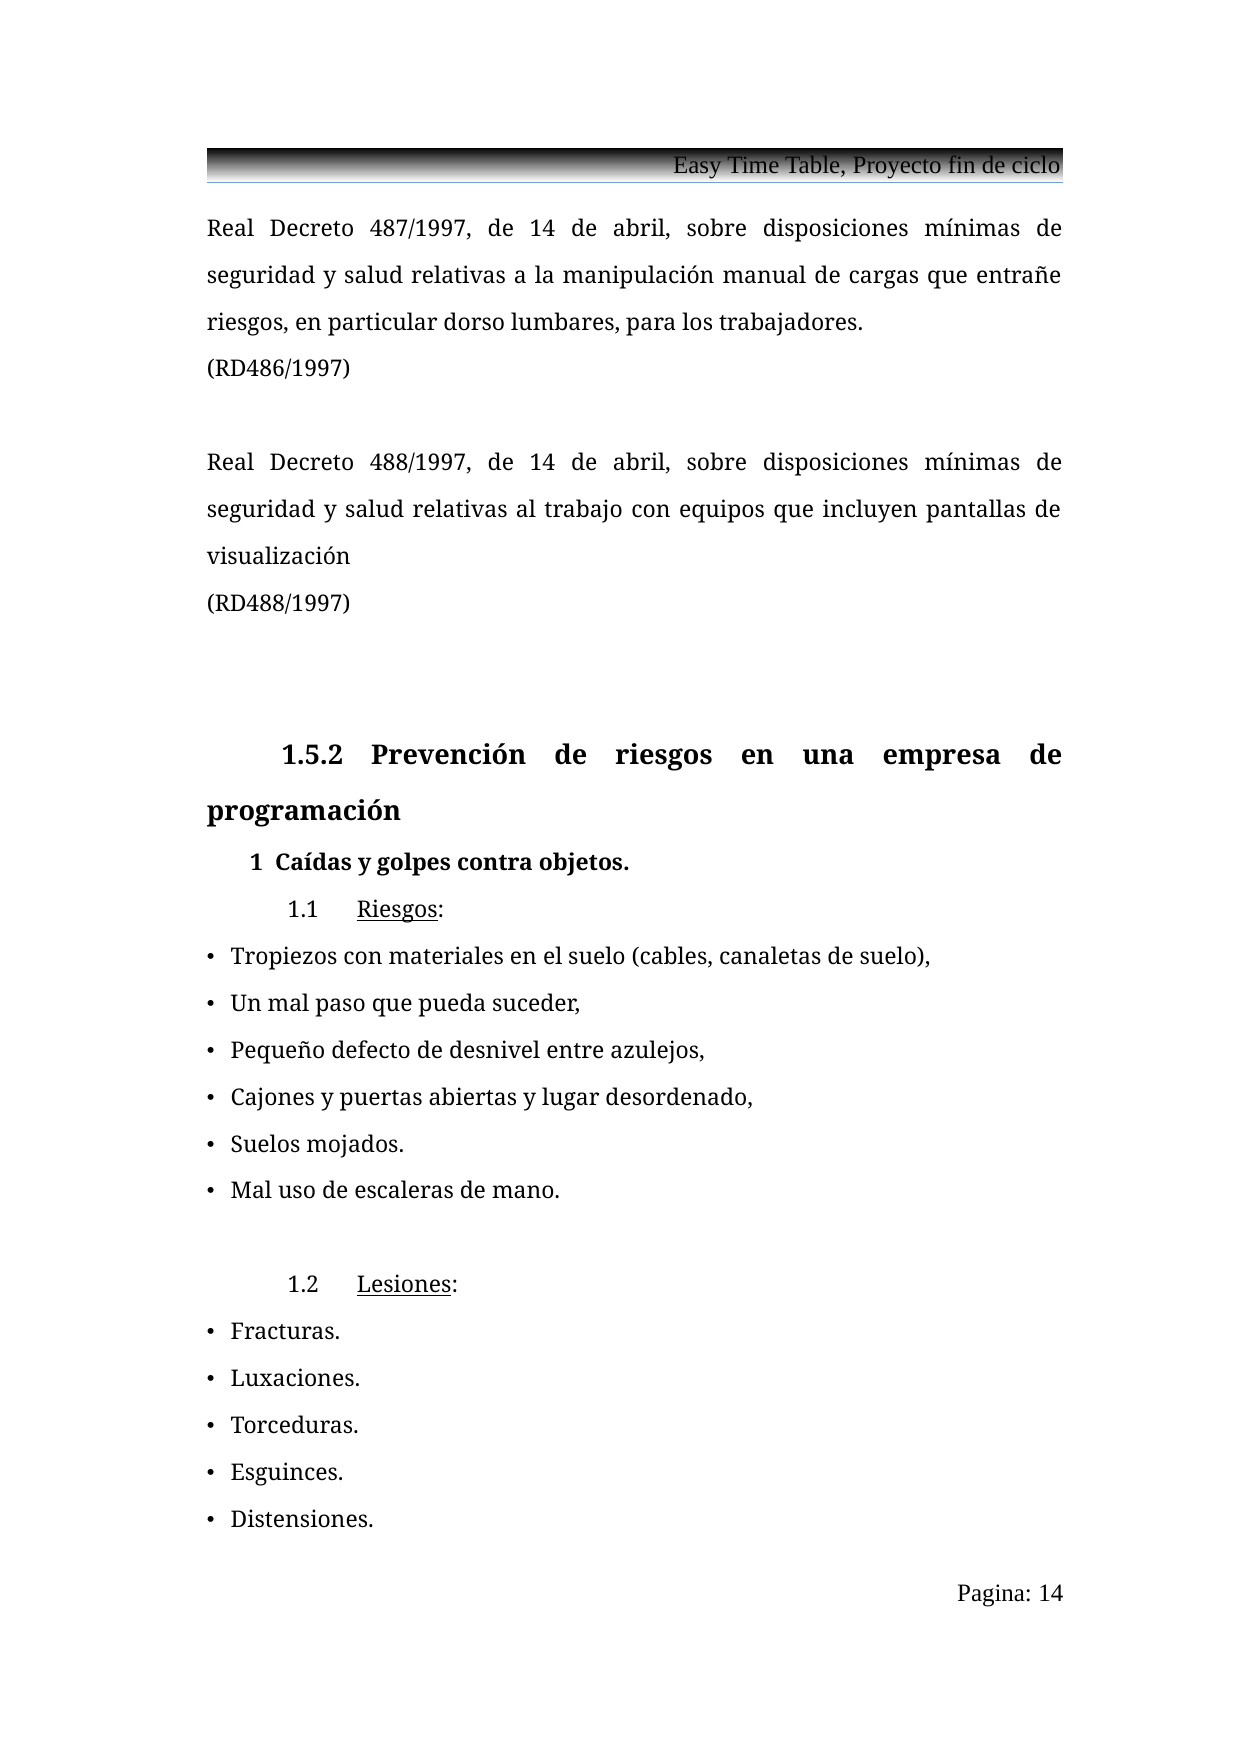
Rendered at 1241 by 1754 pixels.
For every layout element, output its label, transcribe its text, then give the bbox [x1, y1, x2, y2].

list Luxaciones. [207, 1362, 1063, 1393]
text (RD486/1997) [207, 352, 1063, 384]
list Fracturas. [207, 1315, 1063, 1346]
text 1.5.2 Prevención de riesgos en una empresa de programación [207, 736, 1063, 828]
text Real Decreto 487/1997, de 14 de abril, sobre disposiciones mínimas de seguridad y salud relativas a la manipulación manual de cargas que entrañe riesgos, en particular dorso lumbares, para los trabajadores. [207, 212, 1063, 337]
text Real Decreto 488/1997, de 14 de abril, sobre disposiciones mínimas de seguridad y salud relativas al trabajo con equipos que incluyen pantallas de visualización [207, 446, 1063, 571]
list Un mal paso que pueda suceder, [207, 987, 1063, 1018]
list Tropiezos con materiales en el suelo (cables, canaletas de suelo), [207, 940, 1063, 971]
list Torceduras. [207, 1409, 1063, 1440]
list Distensiones. [207, 1503, 1063, 1534]
list Riesgos: [282, 893, 1063, 924]
list Pequeño defecto de desnivel entre azulejos, [207, 1034, 1063, 1065]
text (RD488/1997) [207, 587, 1063, 618]
list Suelos mojados. [207, 1128, 1063, 1159]
list Mal uso de escaleras de mano. [207, 1174, 1063, 1206]
list Caídas y golpes contra objetos. [244, 846, 1063, 878]
list Cajones y puertas abiertas y lugar desordenado, [207, 1081, 1063, 1112]
list Lesiones: [282, 1268, 1063, 1299]
list Esguinces. [207, 1456, 1063, 1487]
